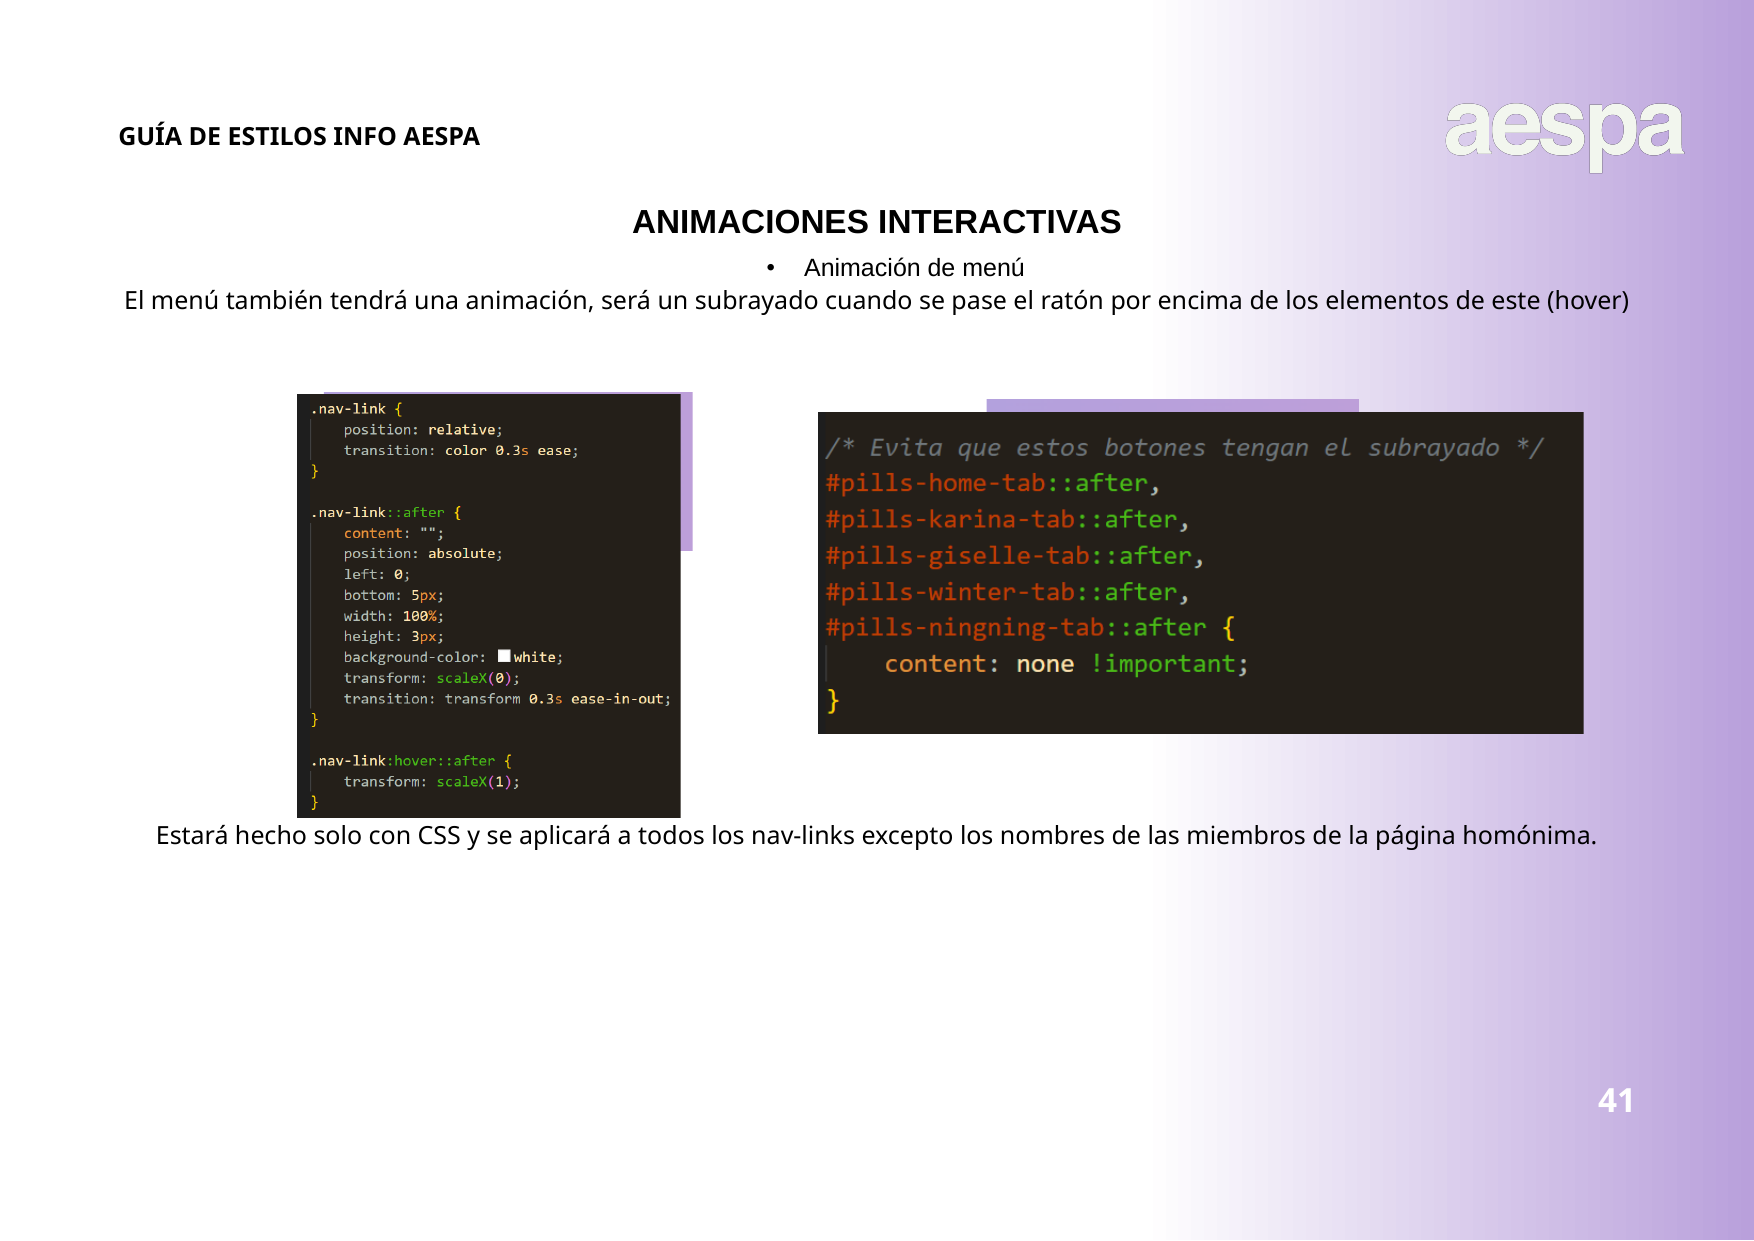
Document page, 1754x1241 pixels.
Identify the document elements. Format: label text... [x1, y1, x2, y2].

text El menú también tendrá una animación, será un subrayado cuando se pase el ratón por encima de los elementos de este (hover) [118, 282, 1636, 316]
text Estará hecho solo con CSS y se aplicará a todos los nav-links excepto los nombres de las miembros de la página homónima. [118, 336, 1636, 852]
picture [818, 399, 1584, 734]
list Animación de menú [156, 253, 1636, 282]
picture [1428, 88, 1703, 187]
subtitle ANIMACIONES INTERACTIVAS [118, 202, 1636, 241]
picture [297, 392, 693, 818]
